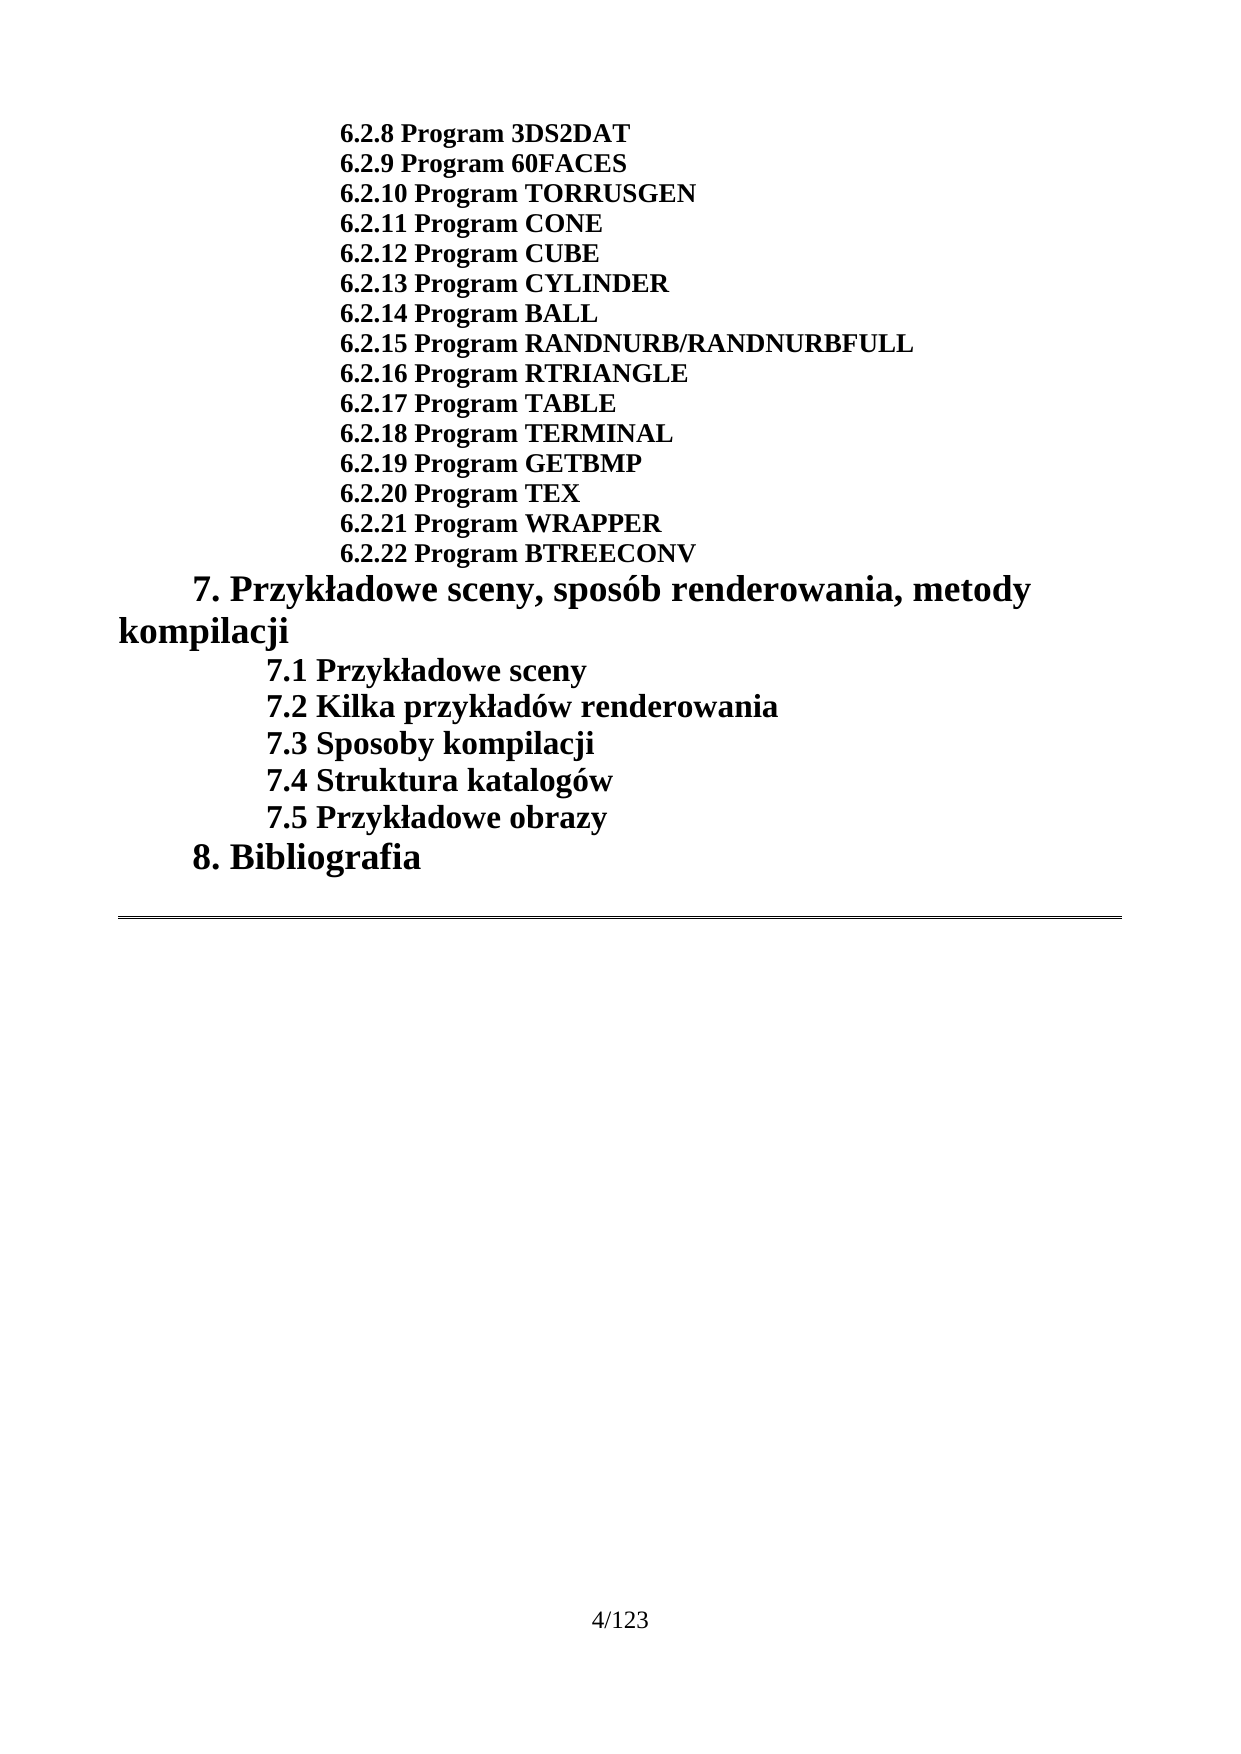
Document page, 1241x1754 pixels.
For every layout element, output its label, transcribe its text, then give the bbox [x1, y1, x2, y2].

text 6.2.18 Program TERMINAL [118, 418, 1122, 448]
text 6.2.9 Program 60FACES [118, 148, 1122, 178]
text 6.2.21 Program WRAPPER [118, 508, 1122, 538]
text 6.2.16 Program RTRIANGLE [118, 358, 1122, 388]
text 7.1 Przykładowe sceny [118, 651, 1122, 688]
text 6.2.13 Program CYLINDER [118, 268, 1122, 298]
text 6.2.22 Program BTREECONV [118, 538, 1122, 568]
text 6.2.20 Program TEX [118, 478, 1122, 508]
text 6.2.12 Program CUBE [118, 238, 1122, 268]
text 6.2.10 Program TORRUSGEN [118, 178, 1122, 208]
text 7.4 Struktura katalogów [118, 762, 1122, 799]
text 7.5 Przykładowe obrazy [118, 799, 1122, 836]
text 7. Przykładowe sceny, sposób renderowania, metody kompilacji [118, 568, 1122, 651]
text 6.2.11 Program CONE [118, 208, 1122, 238]
text 8. Bibliografia [118, 836, 1122, 877]
text 6.2.19 Program GETBMP [118, 448, 1122, 478]
text 7.2 Kilka przykładów renderowania [118, 688, 1122, 725]
text 6.2.8 Program 3DS2DAT [118, 118, 1122, 148]
text 6.2.15 Program RANDNURB/RANDNURBFULL [118, 328, 1122, 358]
text 7.3 Sposoby kompilacji [118, 725, 1122, 762]
text 6.2.14 Program BALL [118, 298, 1122, 328]
text 6.2.17 Program TABLE [118, 388, 1122, 418]
